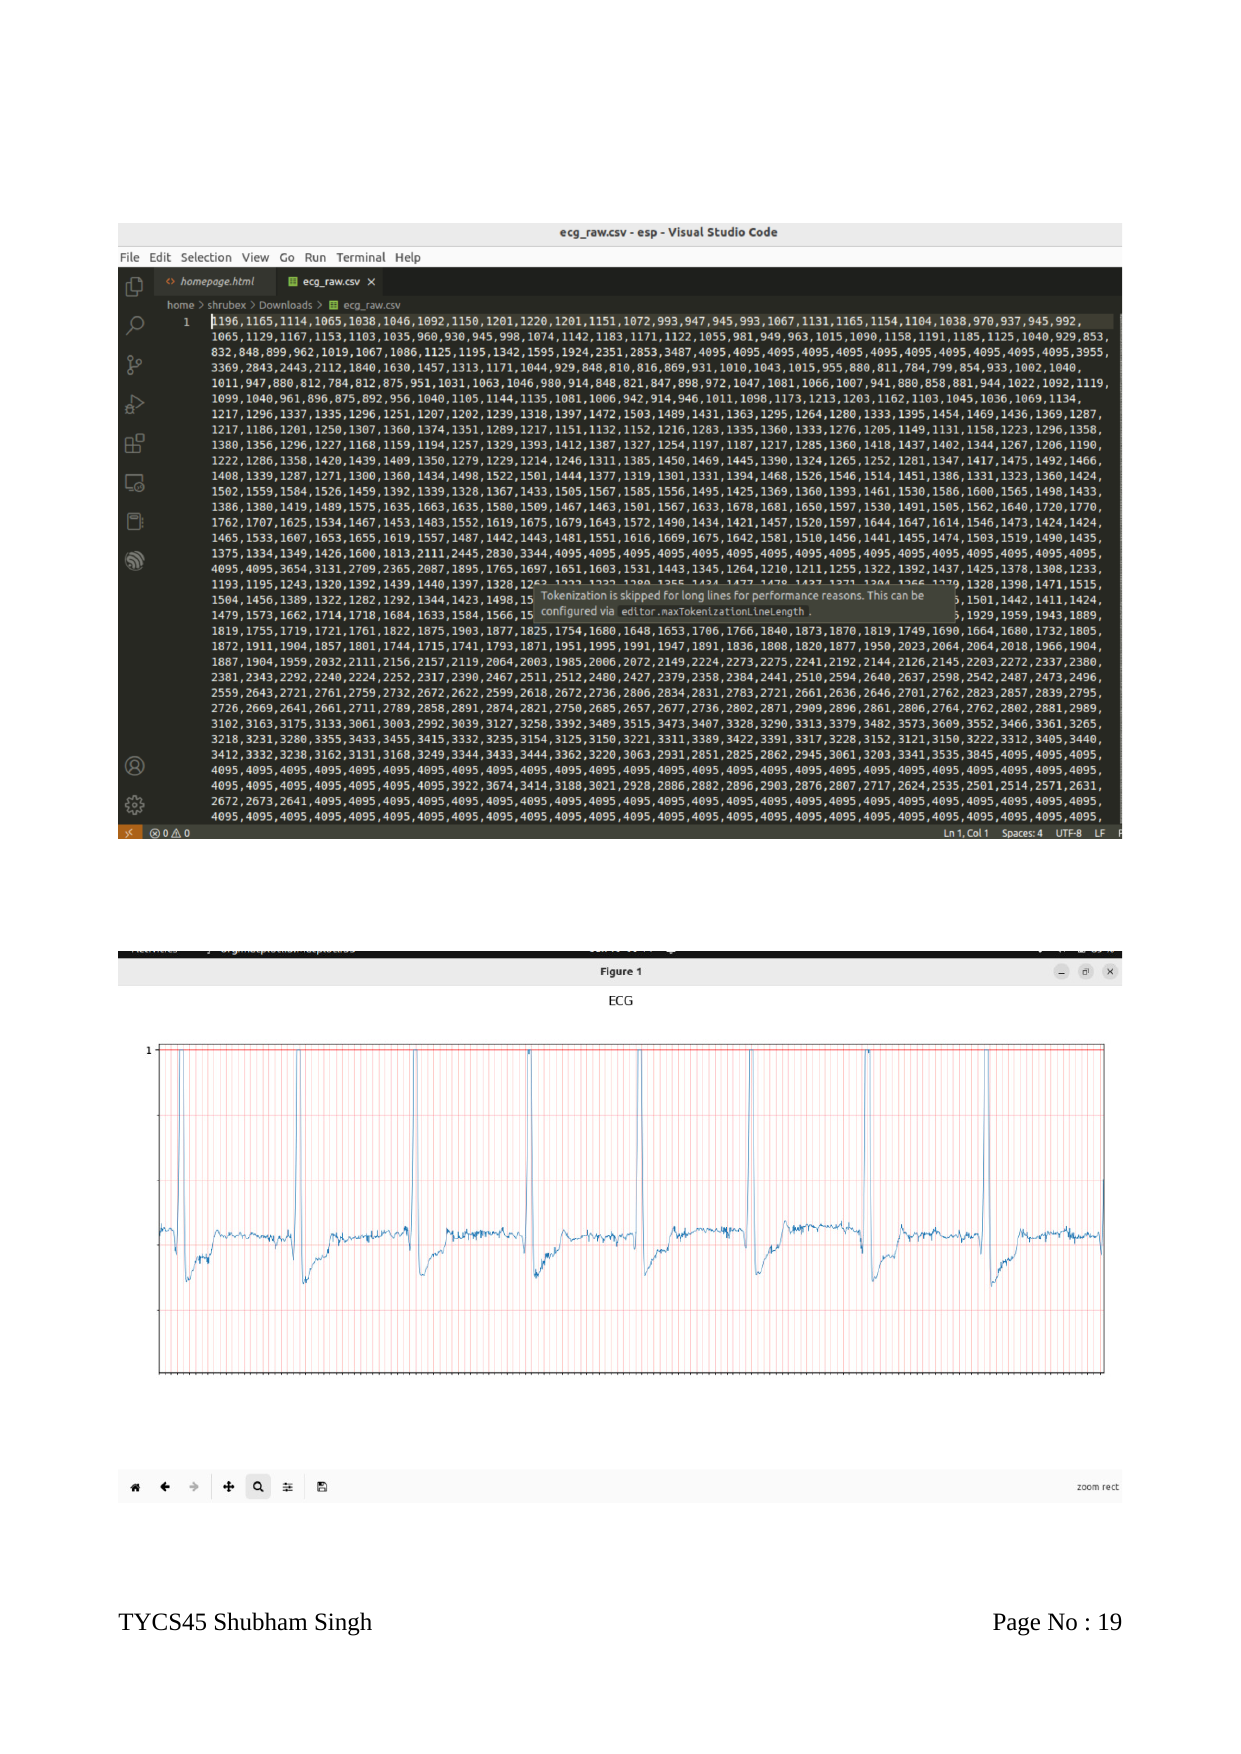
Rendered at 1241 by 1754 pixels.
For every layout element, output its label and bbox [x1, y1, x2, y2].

picture [118, 223, 1123, 839]
picture [118, 951, 1123, 1503]
